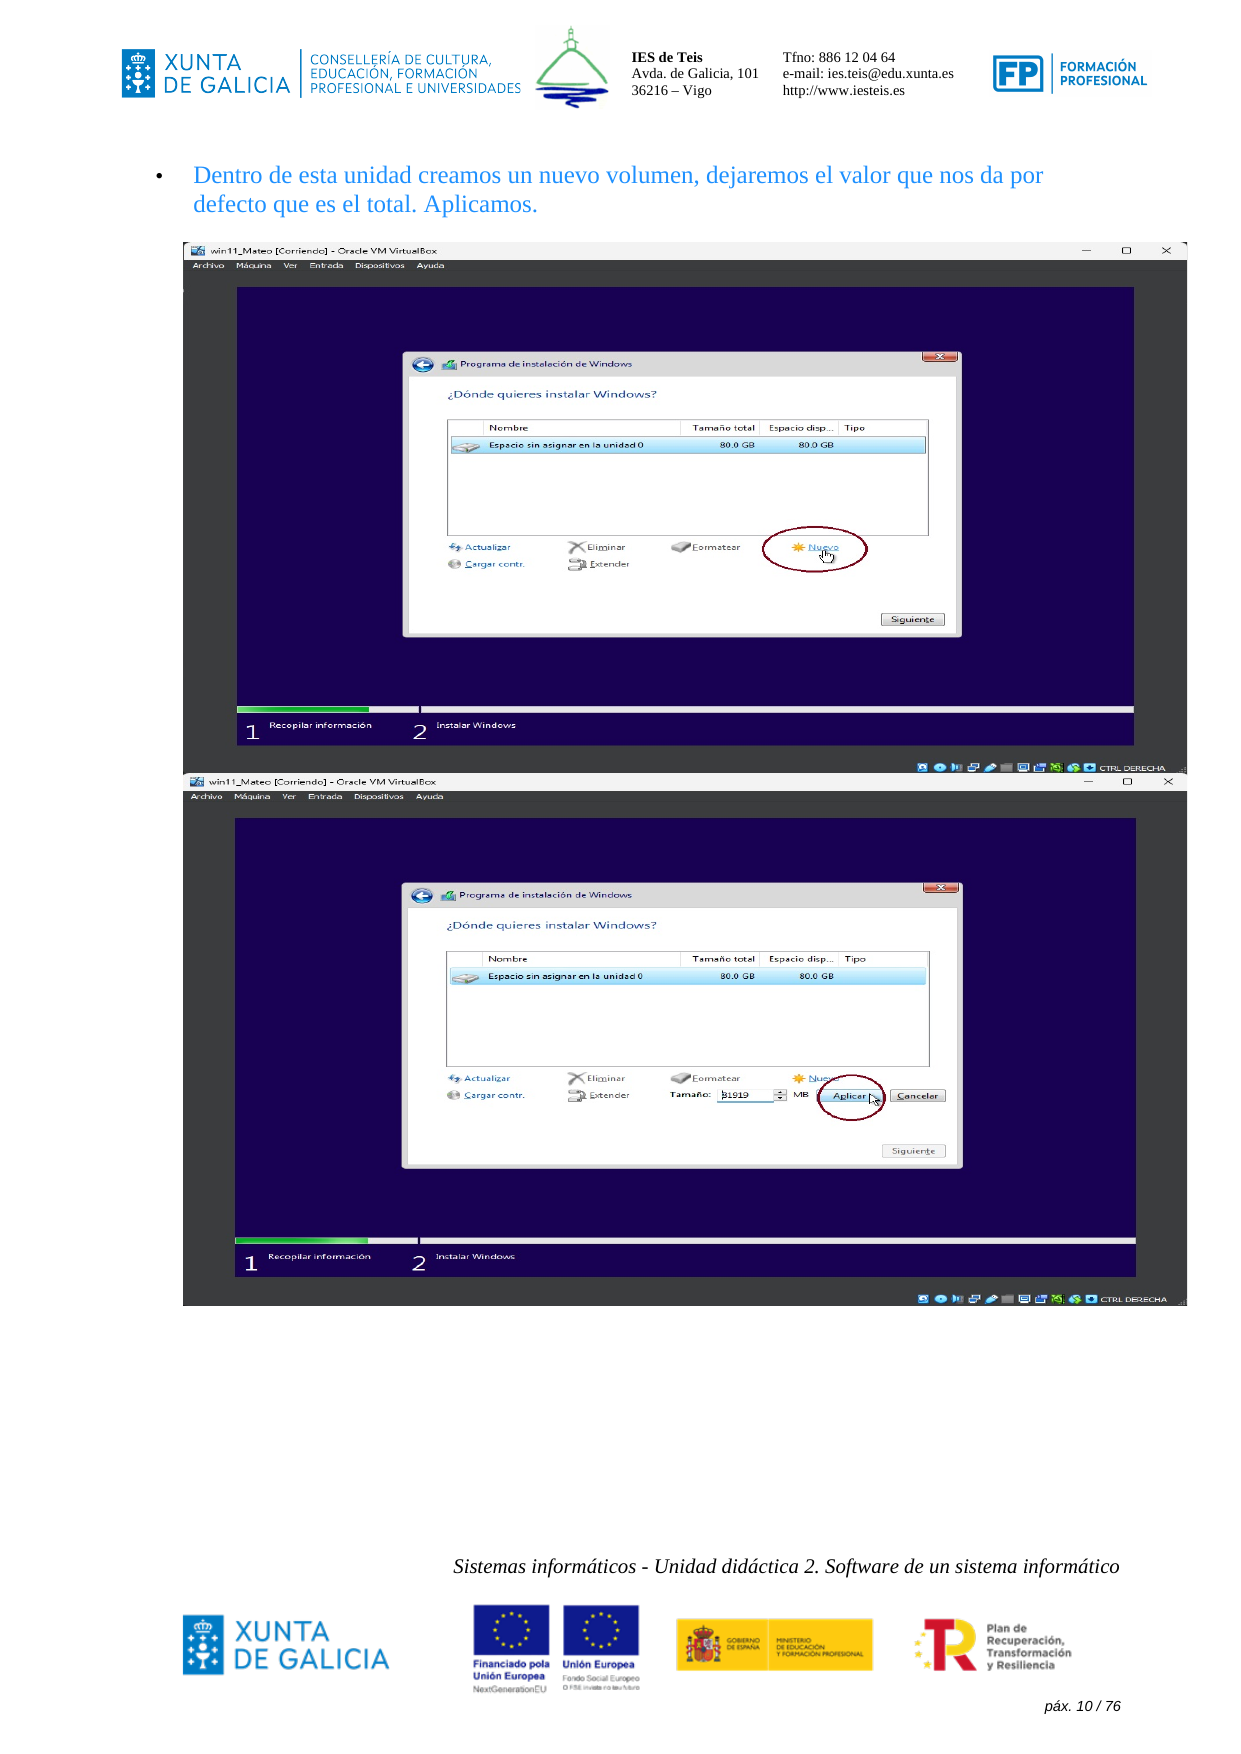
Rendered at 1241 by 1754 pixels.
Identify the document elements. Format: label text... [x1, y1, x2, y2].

picture [183, 242, 1188, 1306]
picture [182, 1593, 1085, 1700]
picture [121, 49, 521, 98]
picture [534, 25, 611, 110]
picture [989, 50, 1153, 97]
list Dentro de esta unidad creamos un nuevo volumen, dejaremos el valor que nos da por defecto que es el total. Aplicamos. [156, 160, 1122, 218]
